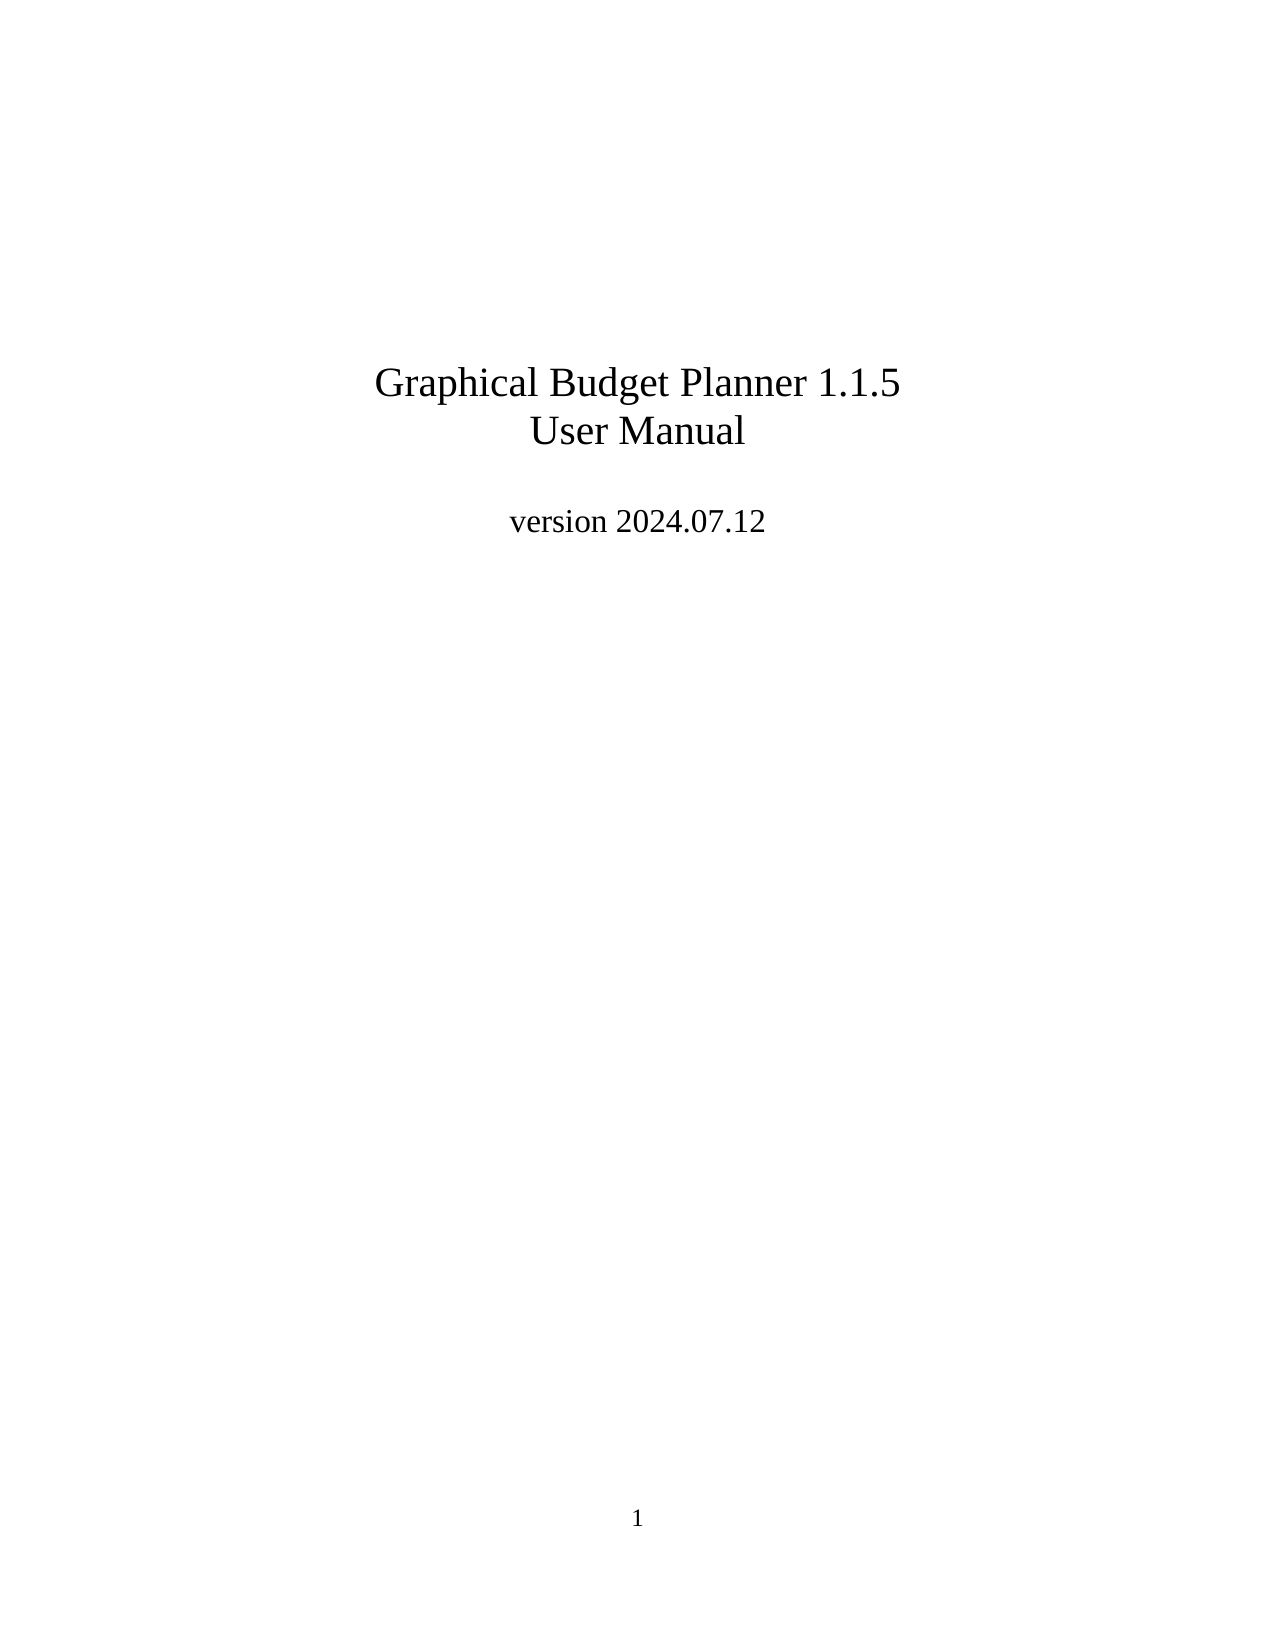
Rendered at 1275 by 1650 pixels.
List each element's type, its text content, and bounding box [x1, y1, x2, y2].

text Graphical Budget Planner 1.1.5 [118, 358, 1157, 406]
text User Manual [118, 406, 1157, 453]
text version 2024.07.12 [118, 501, 1157, 540]
